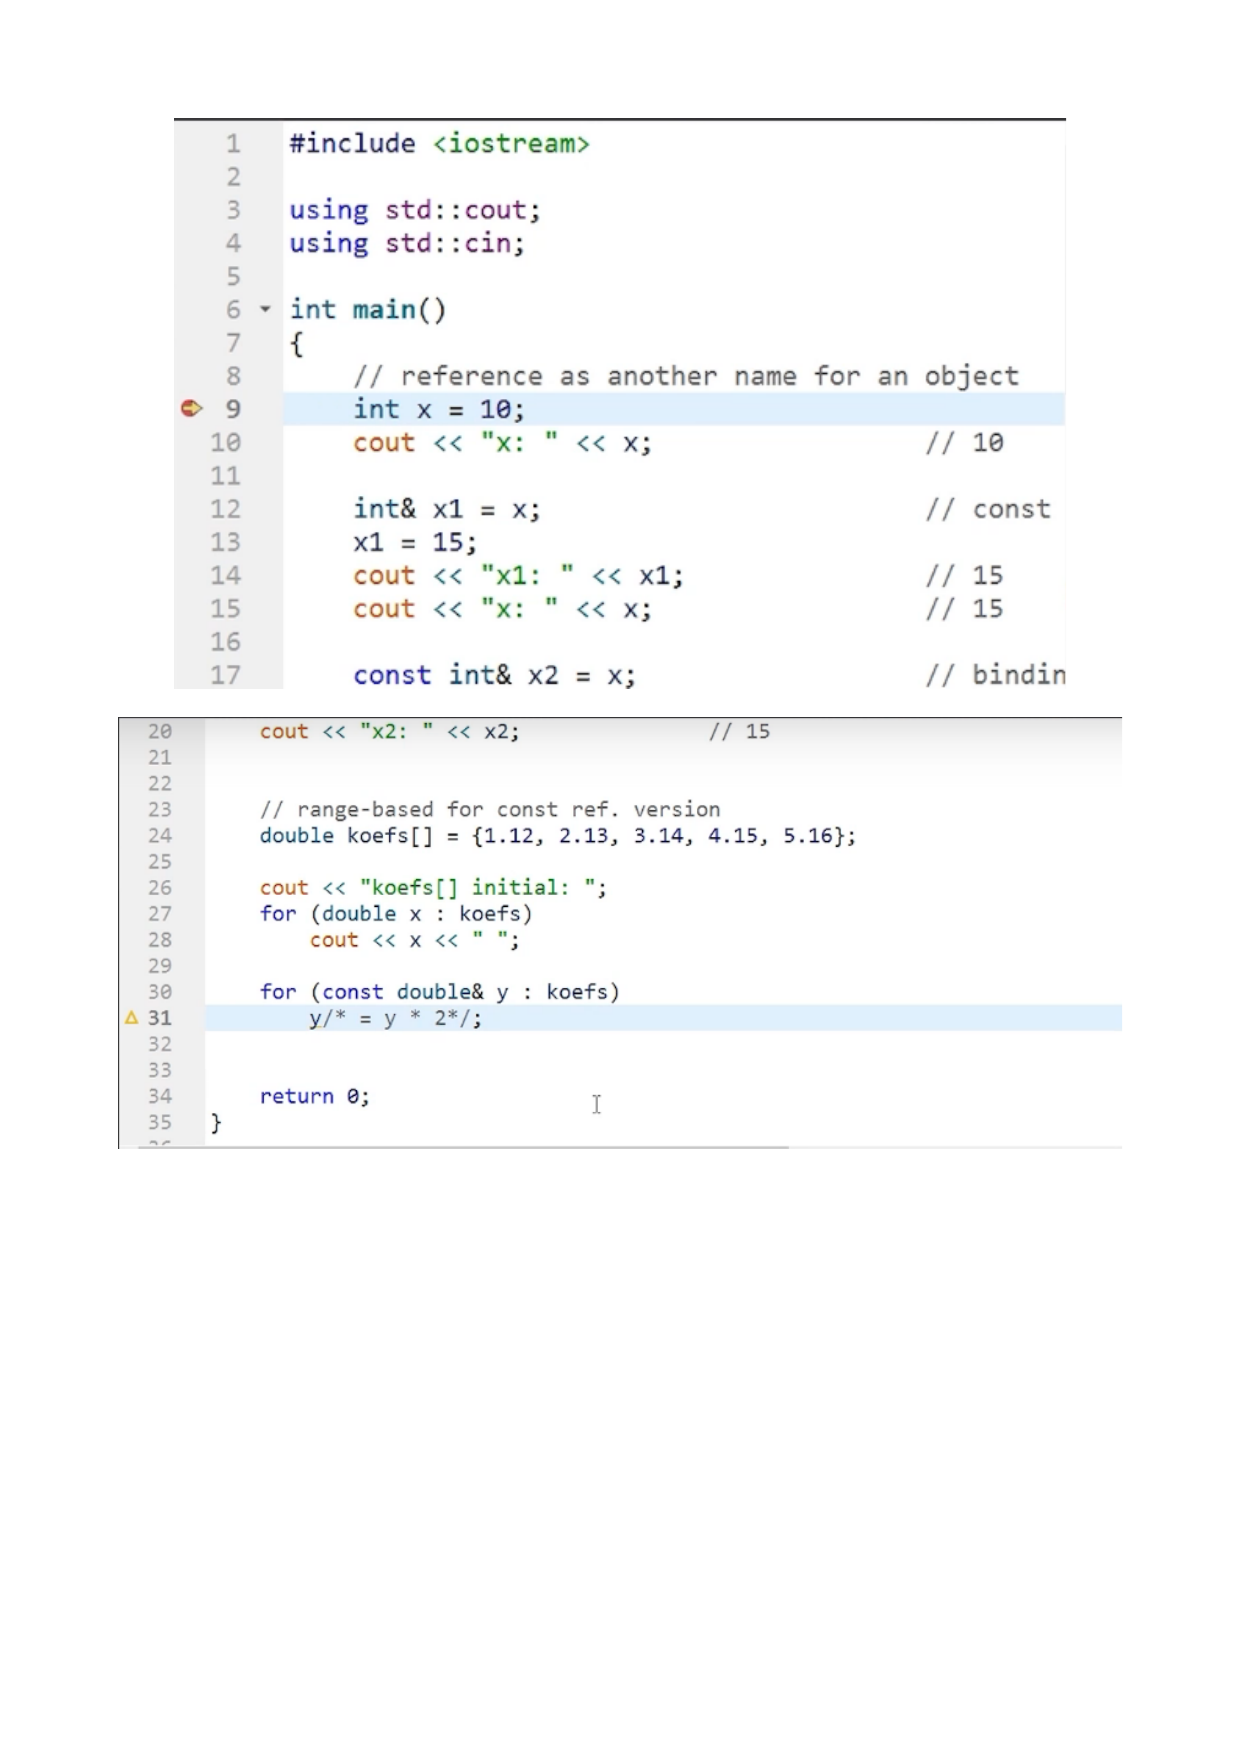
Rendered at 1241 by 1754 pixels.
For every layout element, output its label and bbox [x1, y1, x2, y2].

picture [174, 118, 1067, 689]
picture [118, 717, 1123, 1149]
